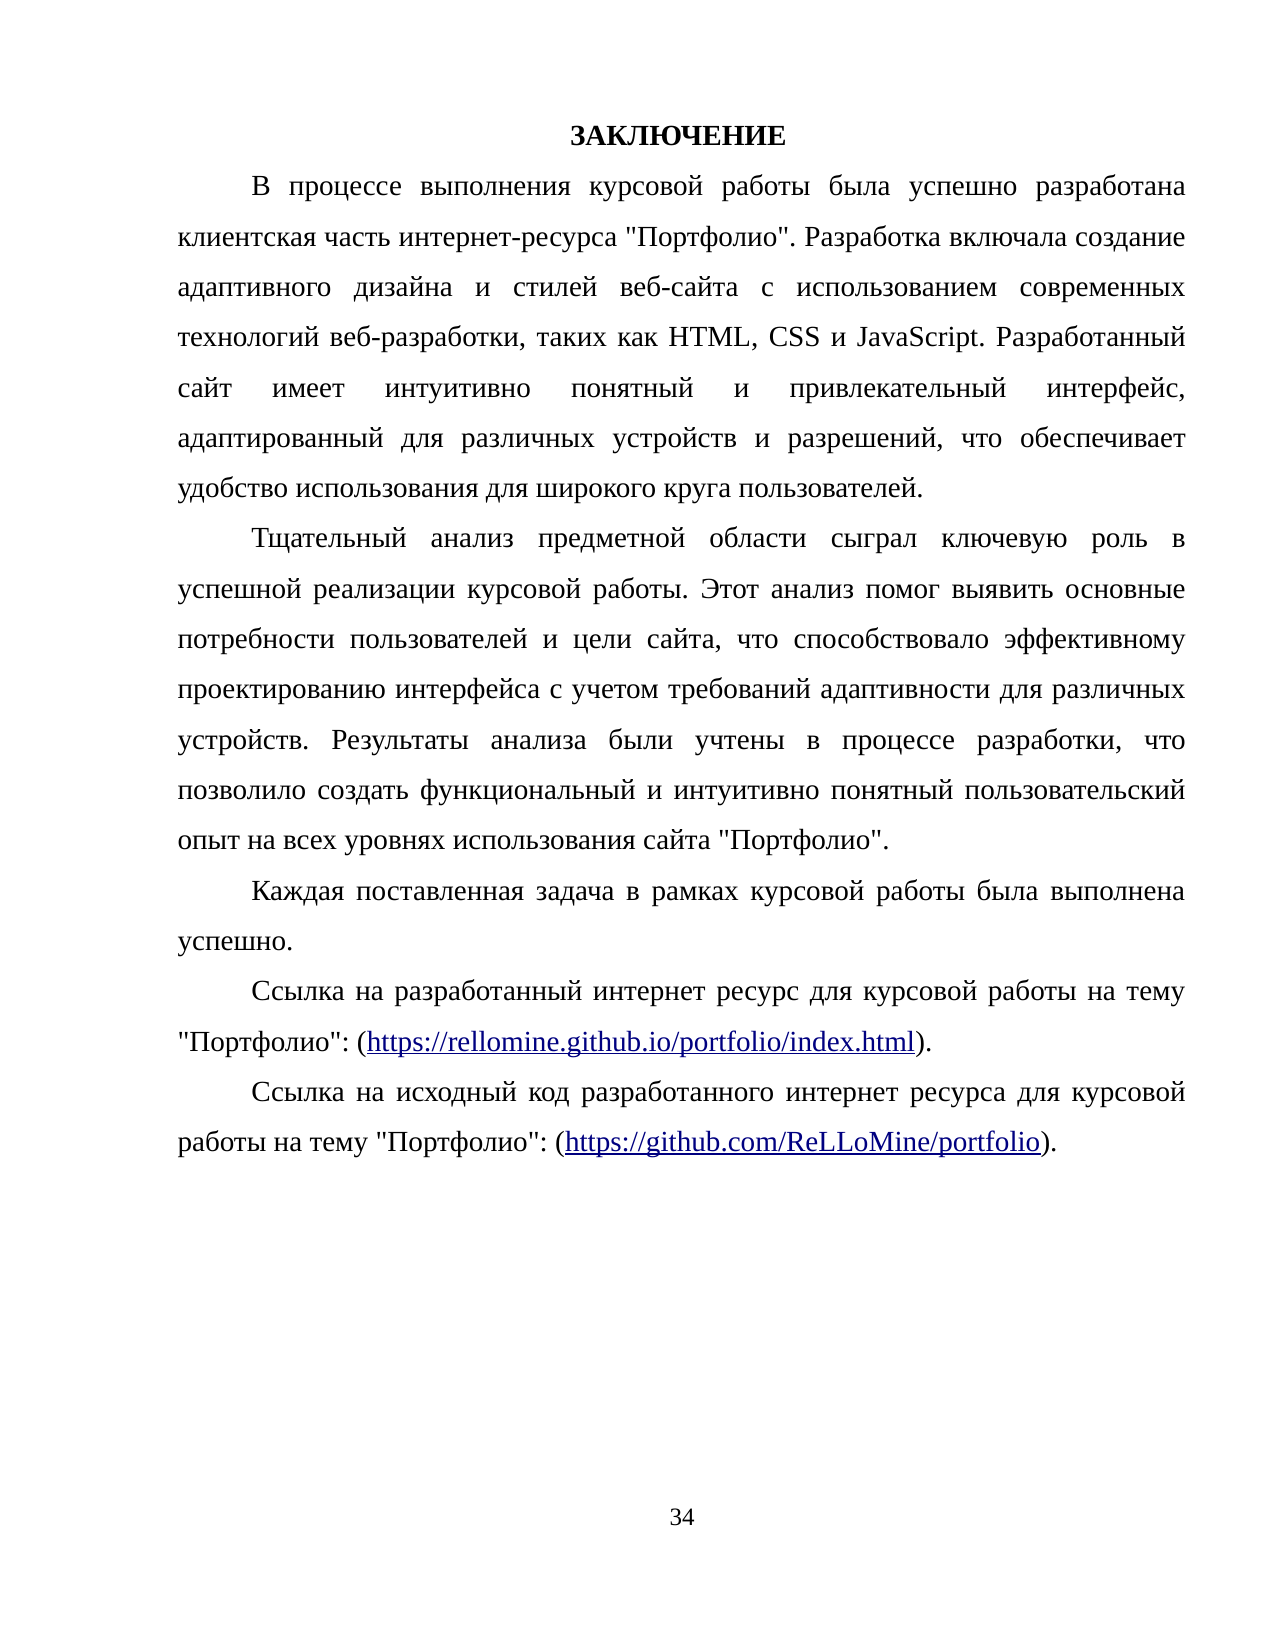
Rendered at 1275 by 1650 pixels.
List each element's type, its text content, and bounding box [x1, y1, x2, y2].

text Ссылка на разработанный интернет ресурс для курсовой работы на тему "Портфолио": (https://rellomine.github.io/portfolio/index.html). [177, 973, 1186, 1057]
text Тщательный анализ предметной области сыграл ключевую роль в успешной реализации курсовой работы. Этот анализ помог выявить основные потребности пользователей и цели сайта, что способствовало эффективному проектированию интерфейса с учетом требований адаптивности для различных устройств. Результаты анализа были учтены в процессе разработки, что позволило создать функциональный и интуитивно понятный пользовательский опыт на всех уровнях использования сайта "Портфолио". [177, 521, 1186, 856]
text Ссылка на исходный код разработанного интернет ресурса для курсовой работы на тему "Портфолио": (https://github.com/ReLLoMine/portfolio). [177, 1074, 1186, 1158]
text ЗАКЛЮЧЕНИЕ [177, 118, 1186, 152]
text Каждая поставленная задача в рамках курсовой работы была выполнена успешно. [177, 873, 1186, 957]
text В процессе выполнения курсовой работы была успешно разработана клиентская часть интернет-ресурса "Портфолио". Разработка включала создание адаптивного дизайна и стилей веб-сайта с использованием современных технологий веб-разработки, таких как HTML, CSS и JavaScript. Разработанный сайт имеет интуитивно понятный и привлекательный интерфейс, адаптированный для различных устройств и разрешений, что обеспечивает удобство использования для широкого круга пользователей. [177, 168, 1186, 504]
